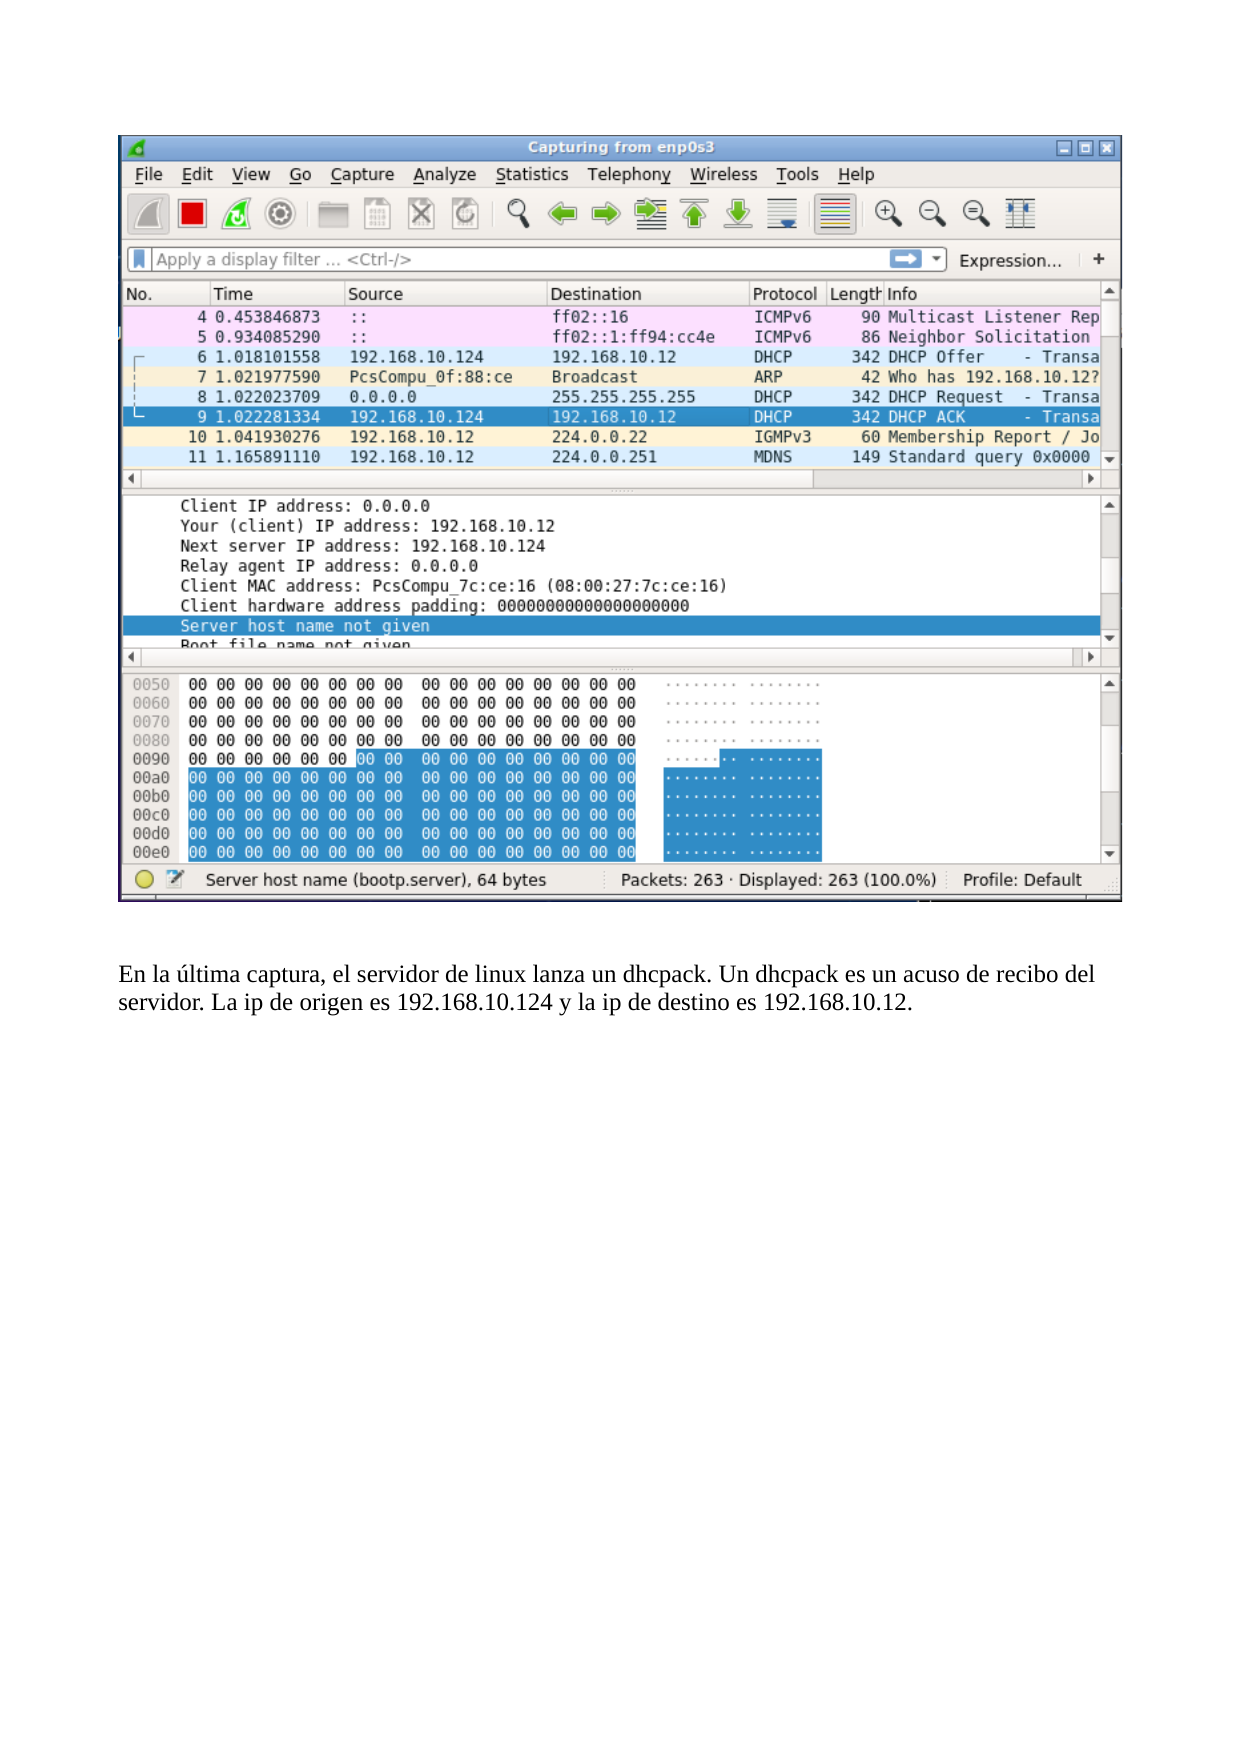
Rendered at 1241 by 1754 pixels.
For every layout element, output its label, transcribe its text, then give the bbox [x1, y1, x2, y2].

text En la última captura, el servidor de linux lanza un dhcpack. Un dhcpack es un acuso de recibo del servidor. La ip de origen es 192.168.10.124 y la ip de destino es 192.168.10.12. [118, 959, 1122, 1016]
picture [118, 135, 1123, 902]
